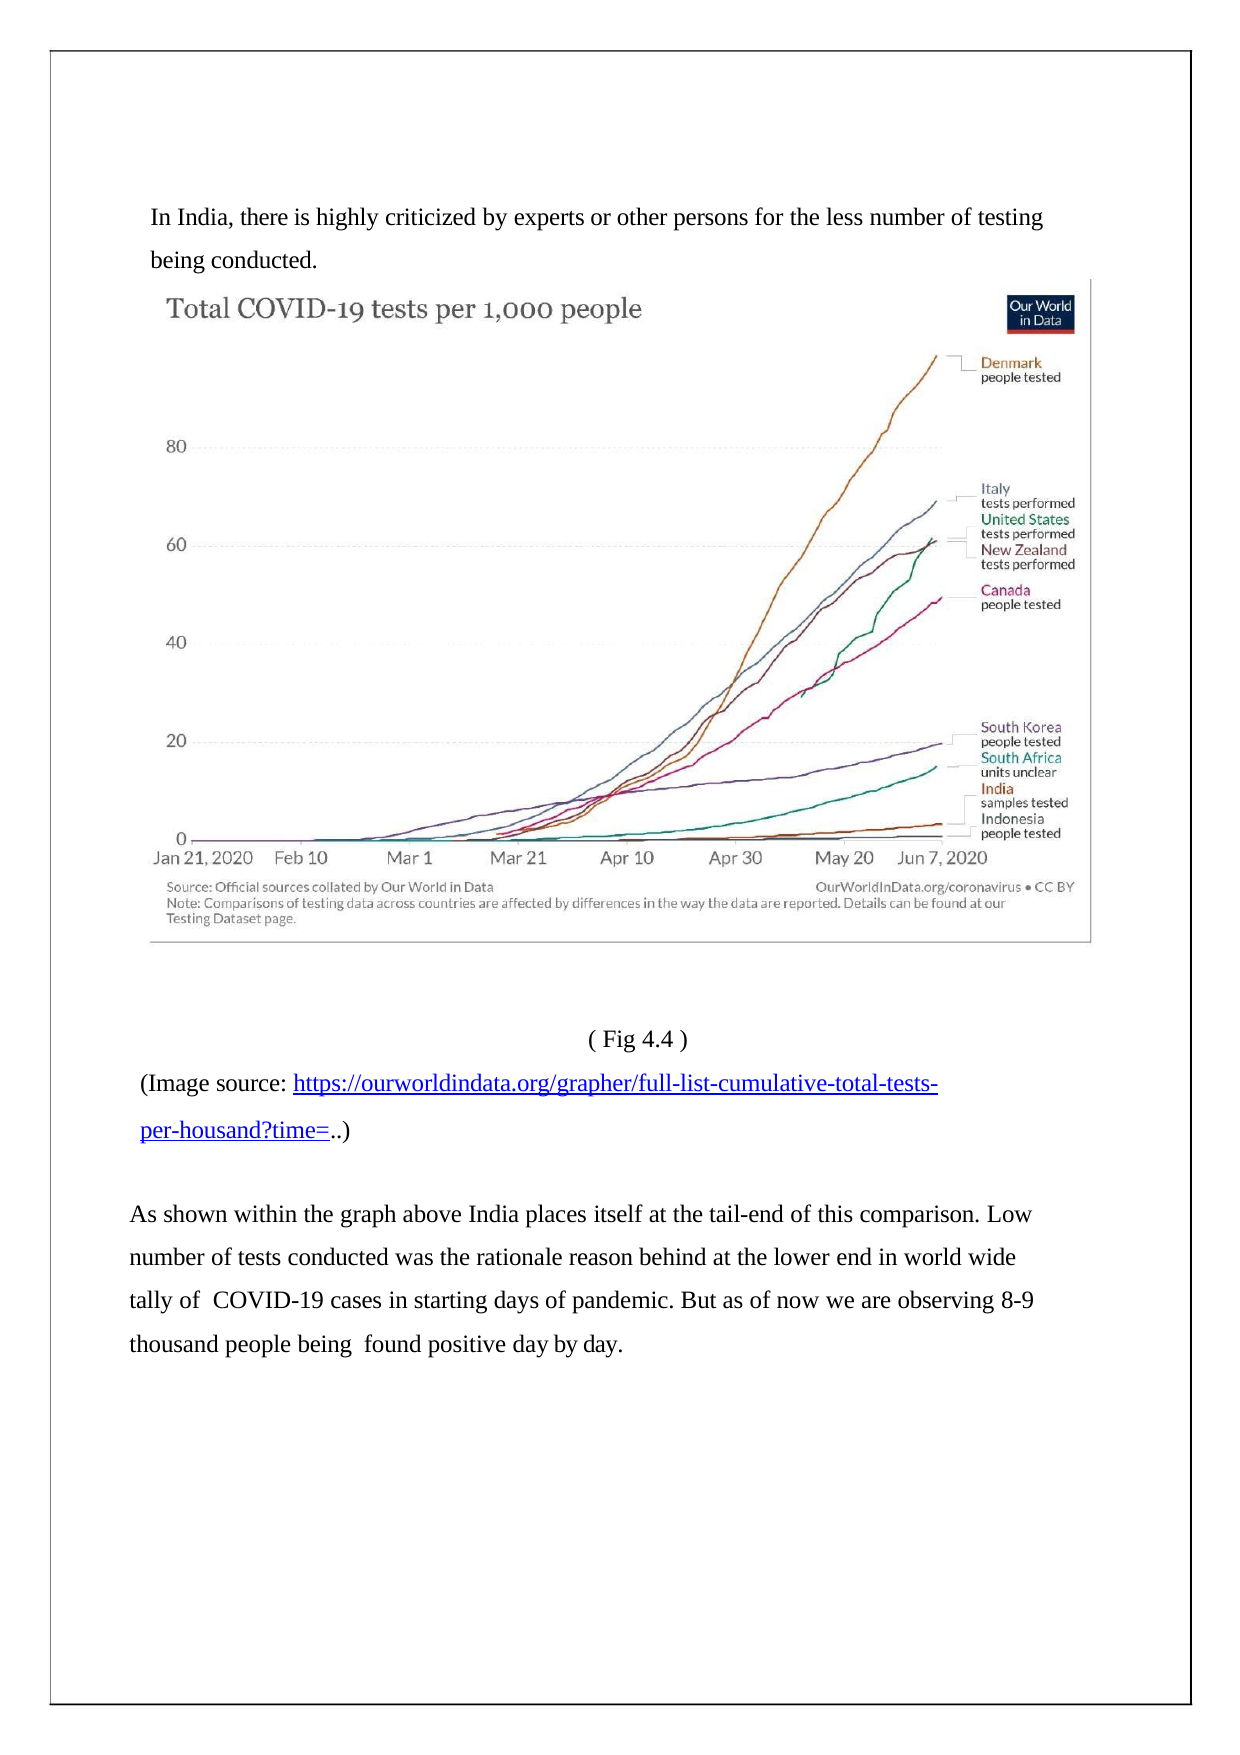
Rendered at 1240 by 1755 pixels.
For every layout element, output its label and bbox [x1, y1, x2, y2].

picture [47, 47, 1193, 1706]
